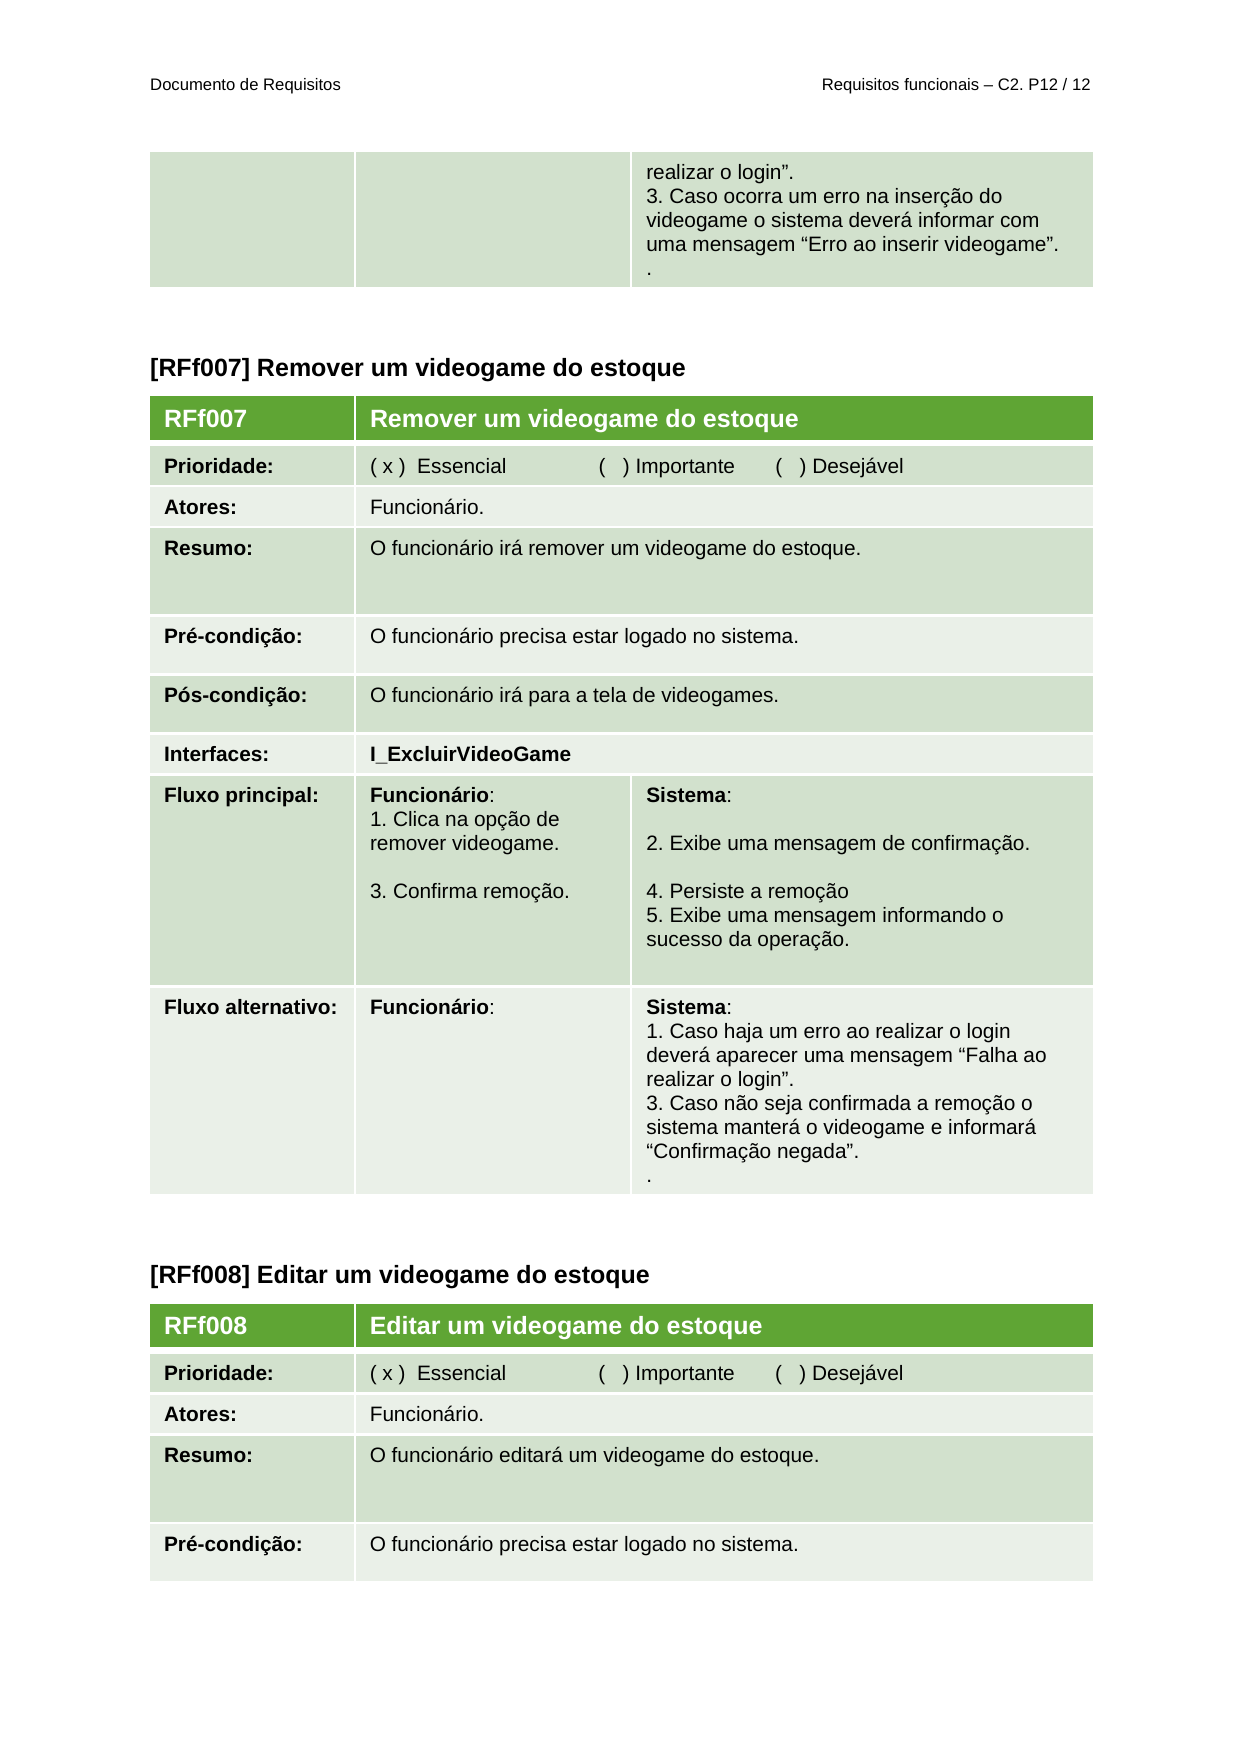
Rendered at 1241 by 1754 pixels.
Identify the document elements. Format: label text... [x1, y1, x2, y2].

table_cell Sistema: 2. Exibe uma mensagem de confirmação. 4. Persiste a remoção 5. Exibe uma mensagem informando o sucesso da operação. [632, 776, 1093, 985]
table_cell [150, 152, 354, 287]
table_cell realizar o login”. 3. Caso ocorra um erro na inserção do videogame o sistema deverá informar com uma mensagem “Erro ao inserir videogame”. . [632, 152, 1093, 287]
table_cell Atores: [150, 487, 354, 526]
table_cell Funcionário. [356, 1395, 1093, 1433]
table_cell Fluxo principal: [150, 776, 354, 985]
table_cell O funcionário precisa estar logado no sistema. [356, 617, 1093, 673]
table_cell Resumo: [150, 1436, 354, 1522]
table_cell O funcionário precisa estar logado no sistema. [356, 1524, 1093, 1581]
table_cell [356, 152, 630, 287]
table_cell Resumo: [150, 528, 354, 614]
table_cell ( x ) Essencial ( ) Importante ( ) Desejável [356, 1354, 1093, 1392]
table_cell Sistema: 1. Caso haja um erro ao realizar o login deverá aparecer uma mensagem “Falha ao realizar o login”. 3. Caso não seja confirmada a remoção o sistema manterá o videogame e informará “Confirmação negada”. . [632, 988, 1093, 1194]
table_header Editar um videogame do estoque [356, 1304, 1093, 1347]
table_cell O funcionário irá para a tela de videogames. [356, 676, 1093, 732]
table_cell Prioridade: [150, 1354, 354, 1392]
text [RFf007] Remover um videogame do estoque [150, 353, 1090, 382]
table_cell Funcionário. [356, 487, 1093, 526]
table_cell Pós-condição: [150, 676, 354, 732]
table_header Remover um videogame do estoque [356, 396, 1093, 440]
table_cell Pré-condição: [150, 1524, 354, 1581]
table_header RFf008 [150, 1304, 354, 1347]
table_cell Funcionário: 1. Clica na opção de remover videogame. 3. Confirma remoção. [356, 776, 630, 985]
table_cell Prioridade: [150, 446, 354, 485]
table_cell Funcionário: [356, 988, 630, 1194]
table_cell O funcionário irá remover um videogame do estoque. [356, 528, 1093, 614]
table_cell Interfaces: [150, 735, 354, 773]
text [RFf008] Editar um videogame do estoque [150, 1260, 1090, 1289]
table_cell O funcionário editará um videogame do estoque. [356, 1436, 1093, 1522]
table_cell ( x ) Essencial ( ) Importante ( ) Desejável [356, 446, 1093, 485]
table_cell Fluxo alternativo: [150, 988, 354, 1194]
table_header RFf007 [150, 396, 354, 440]
table_cell Atores: [150, 1395, 354, 1433]
table_cell I_ExcluirVideoGame [356, 735, 1093, 773]
table_cell Pré-condição: [150, 617, 354, 673]
